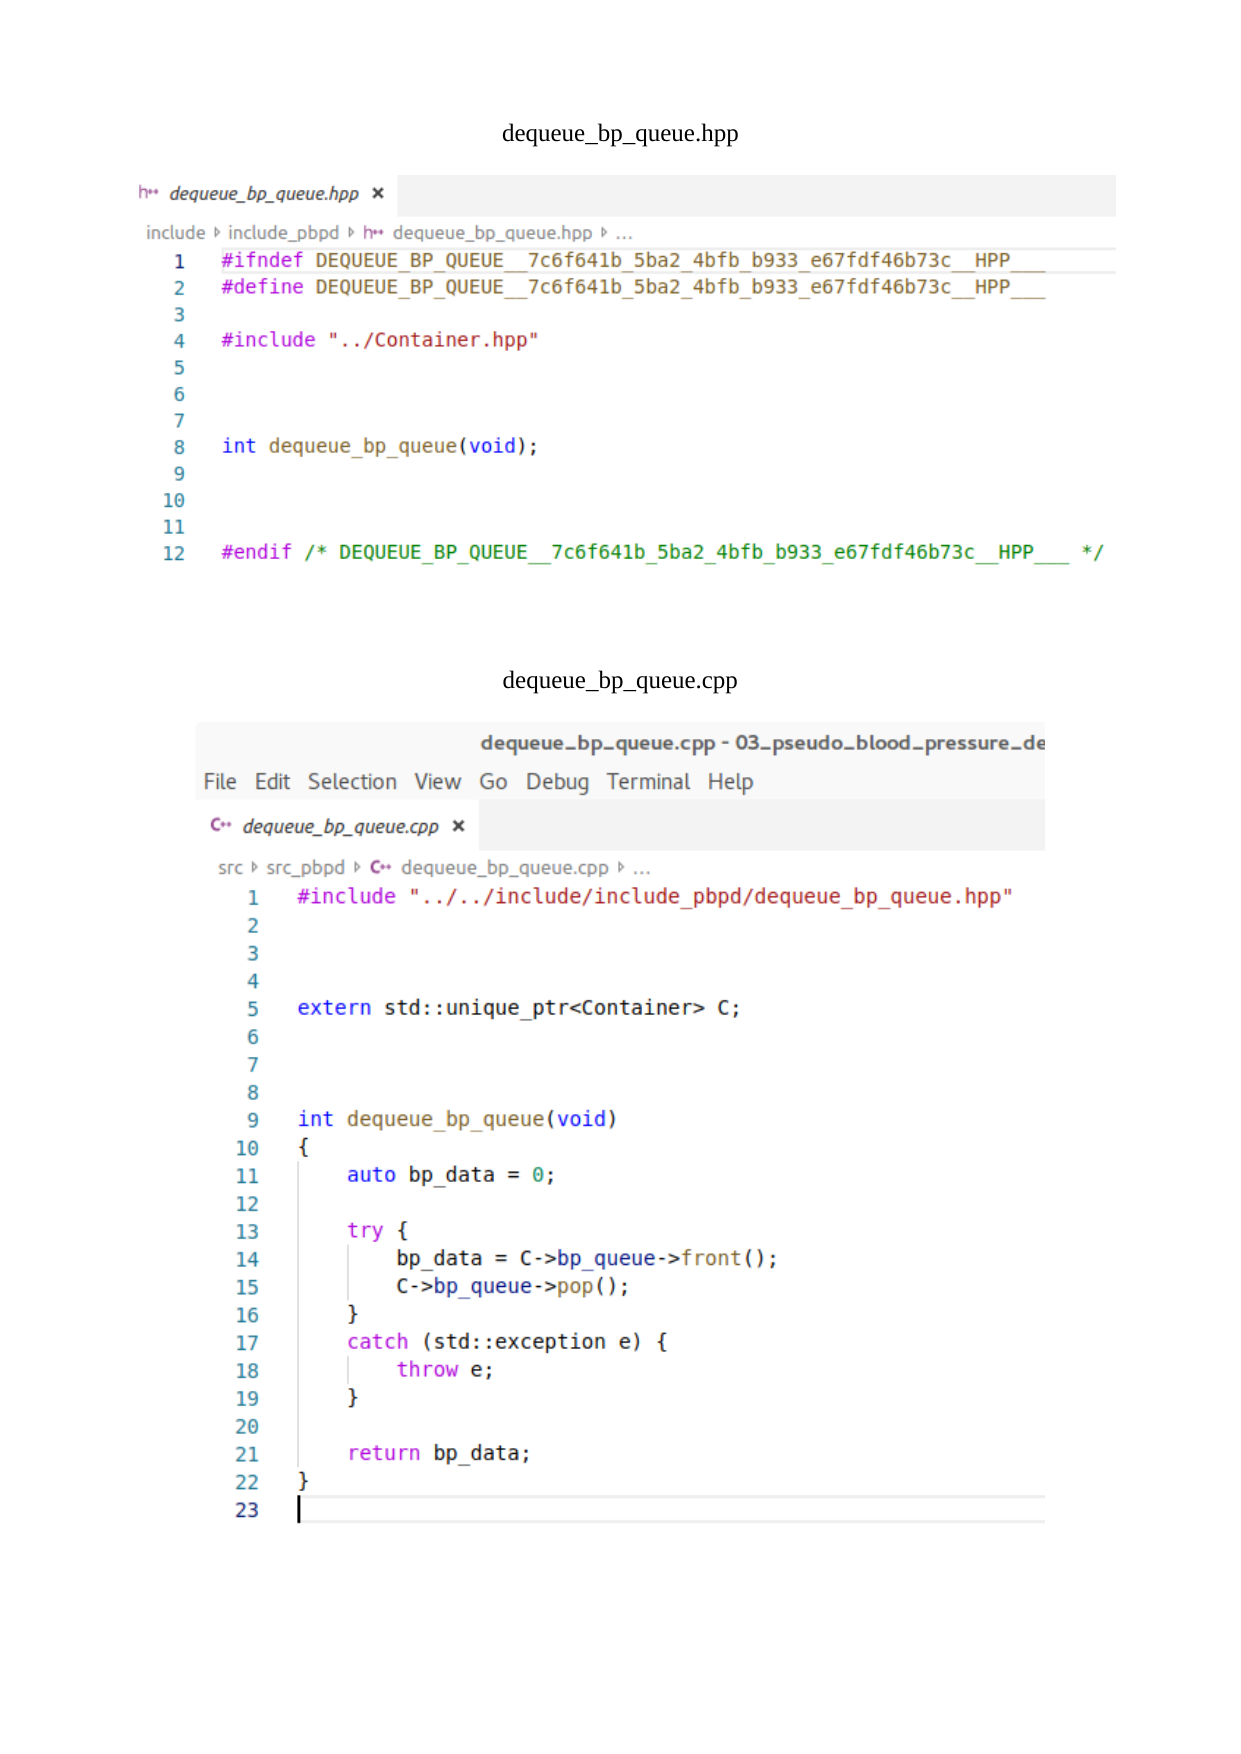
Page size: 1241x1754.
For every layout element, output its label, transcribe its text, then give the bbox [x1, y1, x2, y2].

picture [124, 175, 1116, 269]
text dequeue_bp_queue.hpp [118, 118, 1122, 147]
text dequeue_bp_queue.cpp [118, 665, 1122, 693]
picture [195, 722, 1045, 1536]
